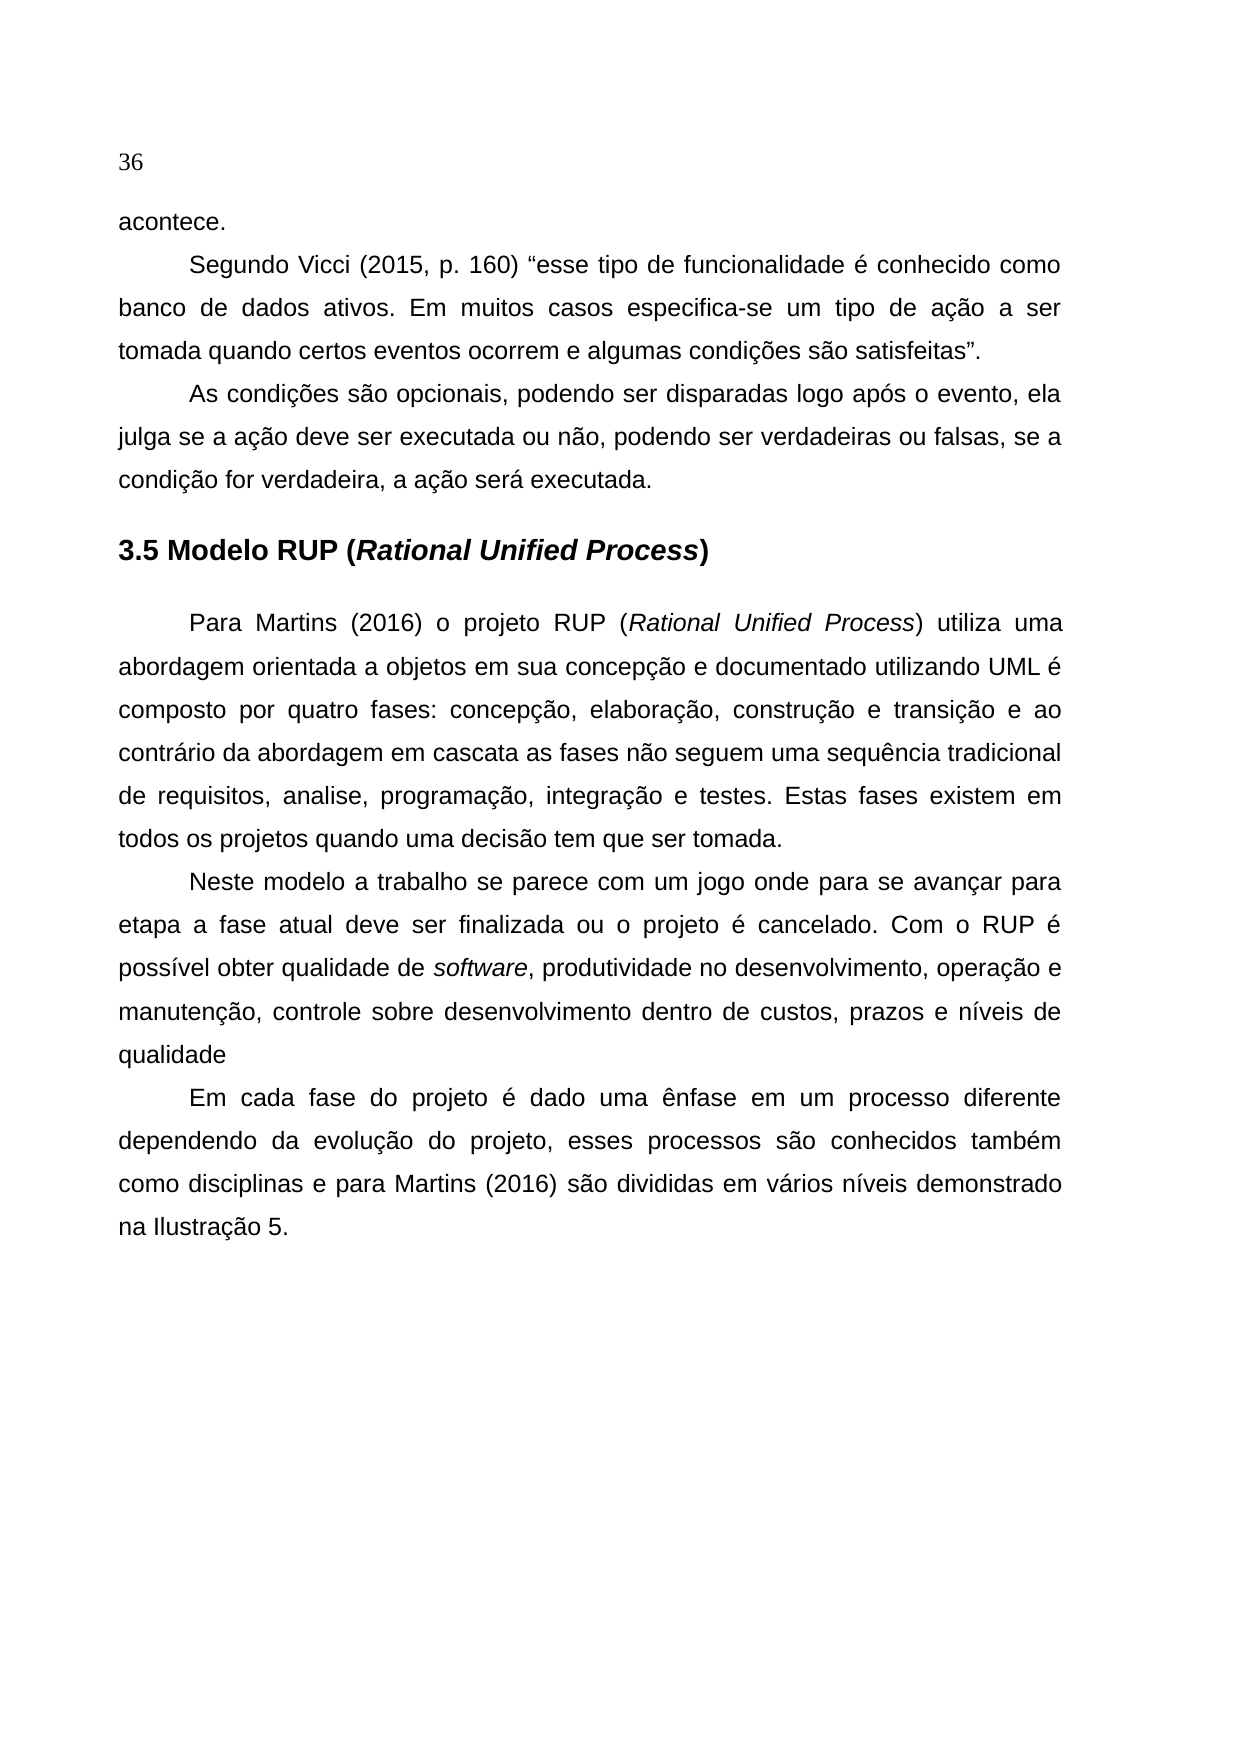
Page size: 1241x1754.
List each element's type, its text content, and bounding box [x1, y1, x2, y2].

text Segundo Vicci (2015, p. 160) “esse tipo de funcionalidade é conhecido como banco de dados ativos. Em muitos casos especifica-se um tipo de ação a ser tomada quando certos eventos ocorrem e algumas condições são satisfeitas”. [118, 250, 1063, 365]
text Neste modelo a trabalho se parece com um jogo onde para se avançar para etapa a fase atual deve ser finalizada ou o projeto é cancelado. Com o RUP é possível obter qualidade de software, produtividade no desenvolvimento, operação e manutenção, controle sobre desenvolvimento dentro de custos, prazos e níveis de qualidade [118, 867, 1063, 1068]
text Para Martins (2016) o projeto RUP (Rational Unified Process) utiliza uma abordagem orientada a objetos em sua concepção e documentado utilizando UML é composto por quatro fases: concepção, elaboração, construção e transição e ao contrário da abordagem em cascata as fases não seguem uma sequência tradicional de requisitos, analise, programação, integração e testes. Estas fases existem em todos os projetos quando uma decisão tem que ser tomada. [118, 608, 1063, 853]
text Em cada fase do projeto é dado uma ênfase em um processo diferente dependendo da evolução do projeto, esses processos são conhecidos também como disciplinas e para Martins (2016) são divididas em vários níveis demonstrado na Ilustração 5. [118, 1083, 1063, 1241]
text As condições são opcionais, podendo ser disparadas logo após o evento, ela julga se a ação deve ser executada ou não, podendo ser verdadeiras ou falsas, se a condição for verdadeira, a ação será executada. [118, 379, 1063, 494]
subtitle 3.5 Modelo RUP (Rational Unified Process) [118, 533, 1063, 567]
text acontece. [118, 207, 1063, 235]
